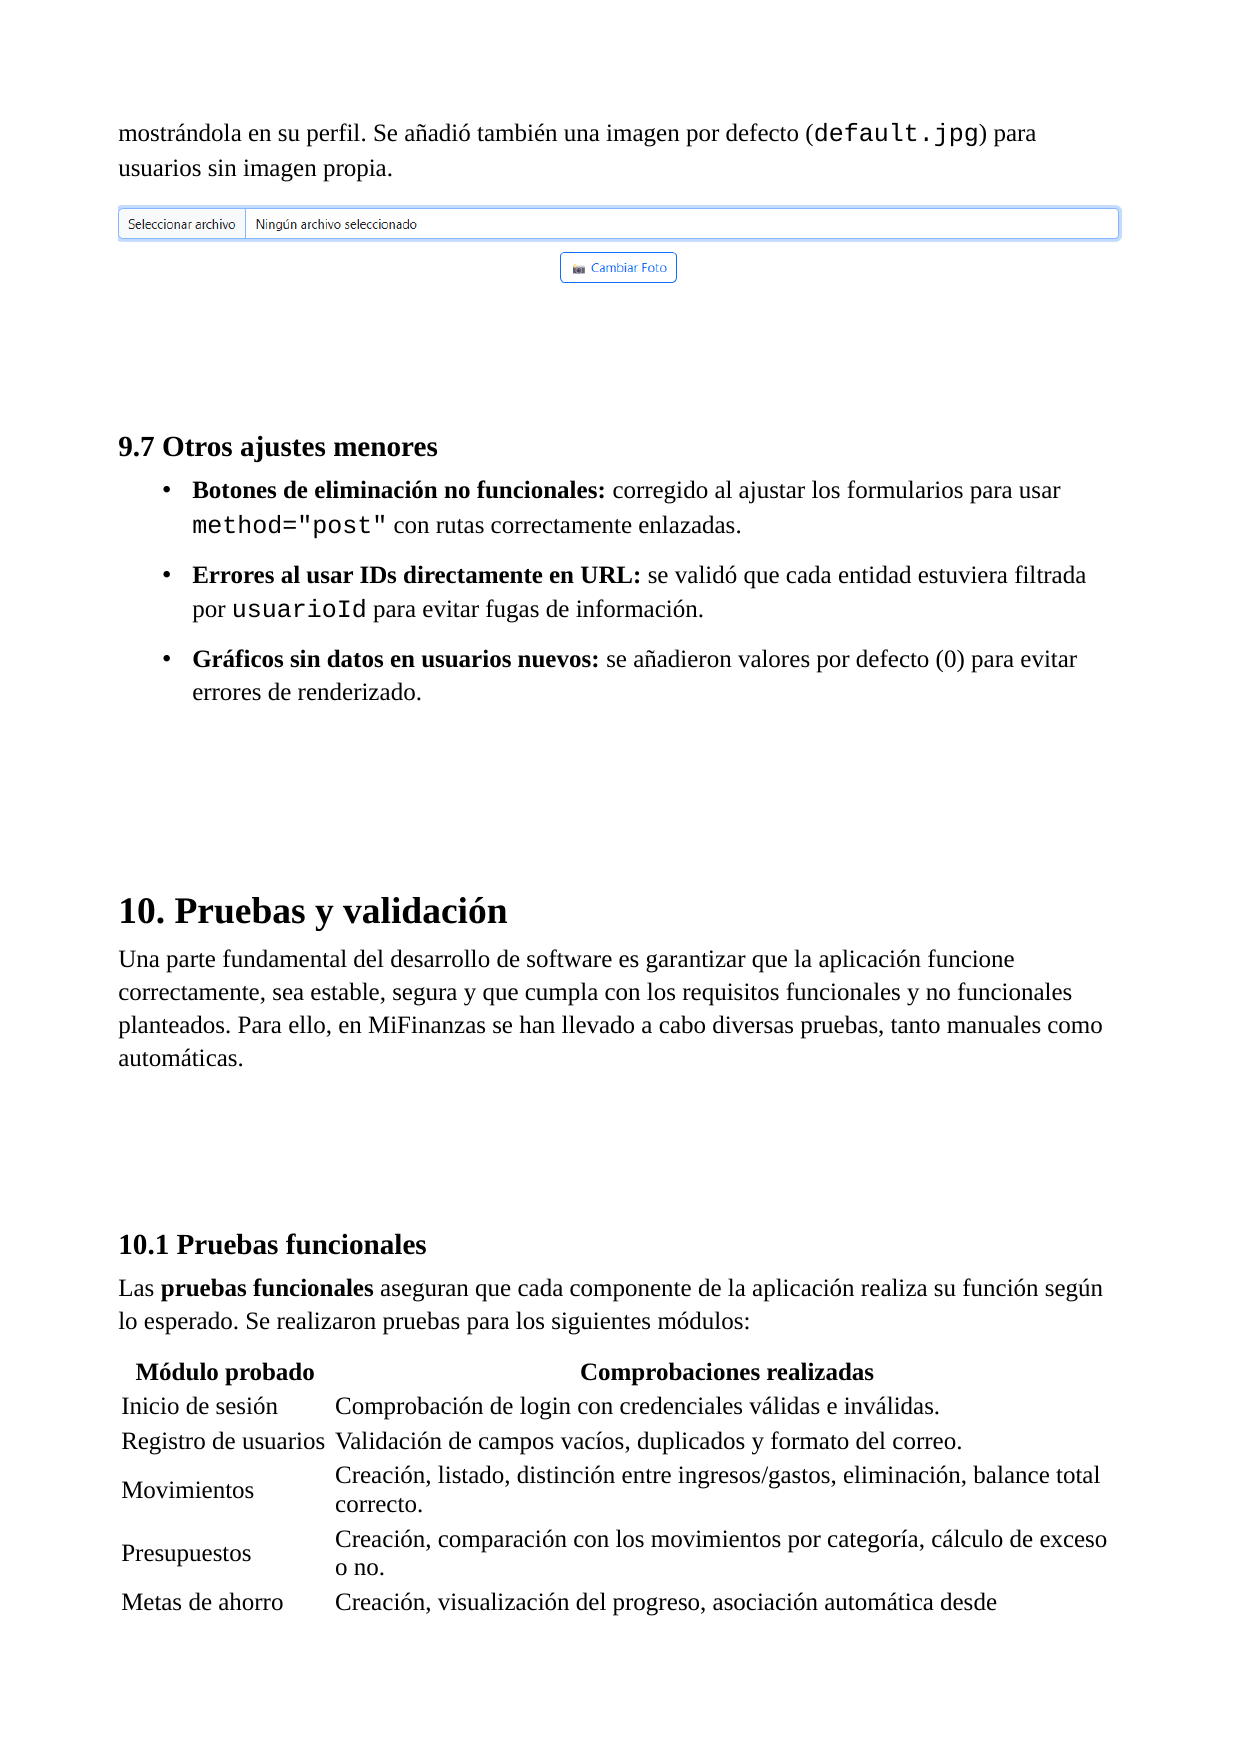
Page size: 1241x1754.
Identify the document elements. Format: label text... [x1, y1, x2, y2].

table_header Comprobaciones realizadas [332, 1354, 1122, 1388]
table_cell Metas de ahorro [118, 1584, 332, 1619]
table_cell Creación, visualización del progreso, asociación automática desde [332, 1584, 1122, 1619]
table_cell Registro de usuarios [118, 1423, 332, 1457]
list Botones de eliminación no funcionales: corregido al ajustar los formularios para usar method="post" con rutas correctamente enlazadas. [162, 476, 1122, 541]
picture [118, 200, 1123, 284]
list Errores al usar IDs directamente en URL: se validó que cada entidad estuviera filtrada por usuarioId para evitar fugas de información. [162, 561, 1122, 624]
table_header Módulo probado [118, 1354, 332, 1388]
table_cell Validación de campos vacíos, duplicados y formato del correo. [332, 1423, 1122, 1457]
text Las pruebas funcionales aseguran que cada componente de la aplicación realiza su función según lo esperado. Se realizaron pruebas para los siguientes módulos: [118, 1273, 1122, 1335]
table_cell Comprobación de login con credenciales válidas e inválidas. [332, 1388, 1122, 1423]
table_cell Presupuestos [118, 1521, 332, 1584]
table_cell Creación, comparación con los movimientos por categoría, cálculo de exceso o no. [332, 1521, 1122, 1584]
subtitle 10.1 Pruebas funcionales [118, 1227, 1122, 1261]
list Gráficos sin datos en usuarios nuevos: se añadieron valores por defecto (0) para evitar errores de renderizado. [162, 644, 1122, 705]
subtitle 9.7 Otros ajustes menores [118, 429, 1122, 463]
subtitle 10. Pruebas y validación [118, 889, 1122, 932]
table_cell Inicio de sesión [118, 1388, 332, 1423]
table_cell Movimientos [118, 1458, 332, 1521]
text Una parte fundamental del desarrollo de software es garantizar que la aplicación funcione correctamente, sea estable, segura y que cumpla con los requisitos funcionales y no funcionales planteados. Para ello, en MiFinanzas se han llevado a cabo diversas pruebas, tanto manuales como automáticas. [118, 944, 1122, 1072]
text mostrándola en su perfil. Se añadió también una imagen por defecto (default.jpg) para usuarios sin imagen propia. [118, 118, 1122, 182]
table_cell Creación, listado, distinción entre ingresos/gastos, eliminación, balance total correcto. [332, 1458, 1122, 1521]
